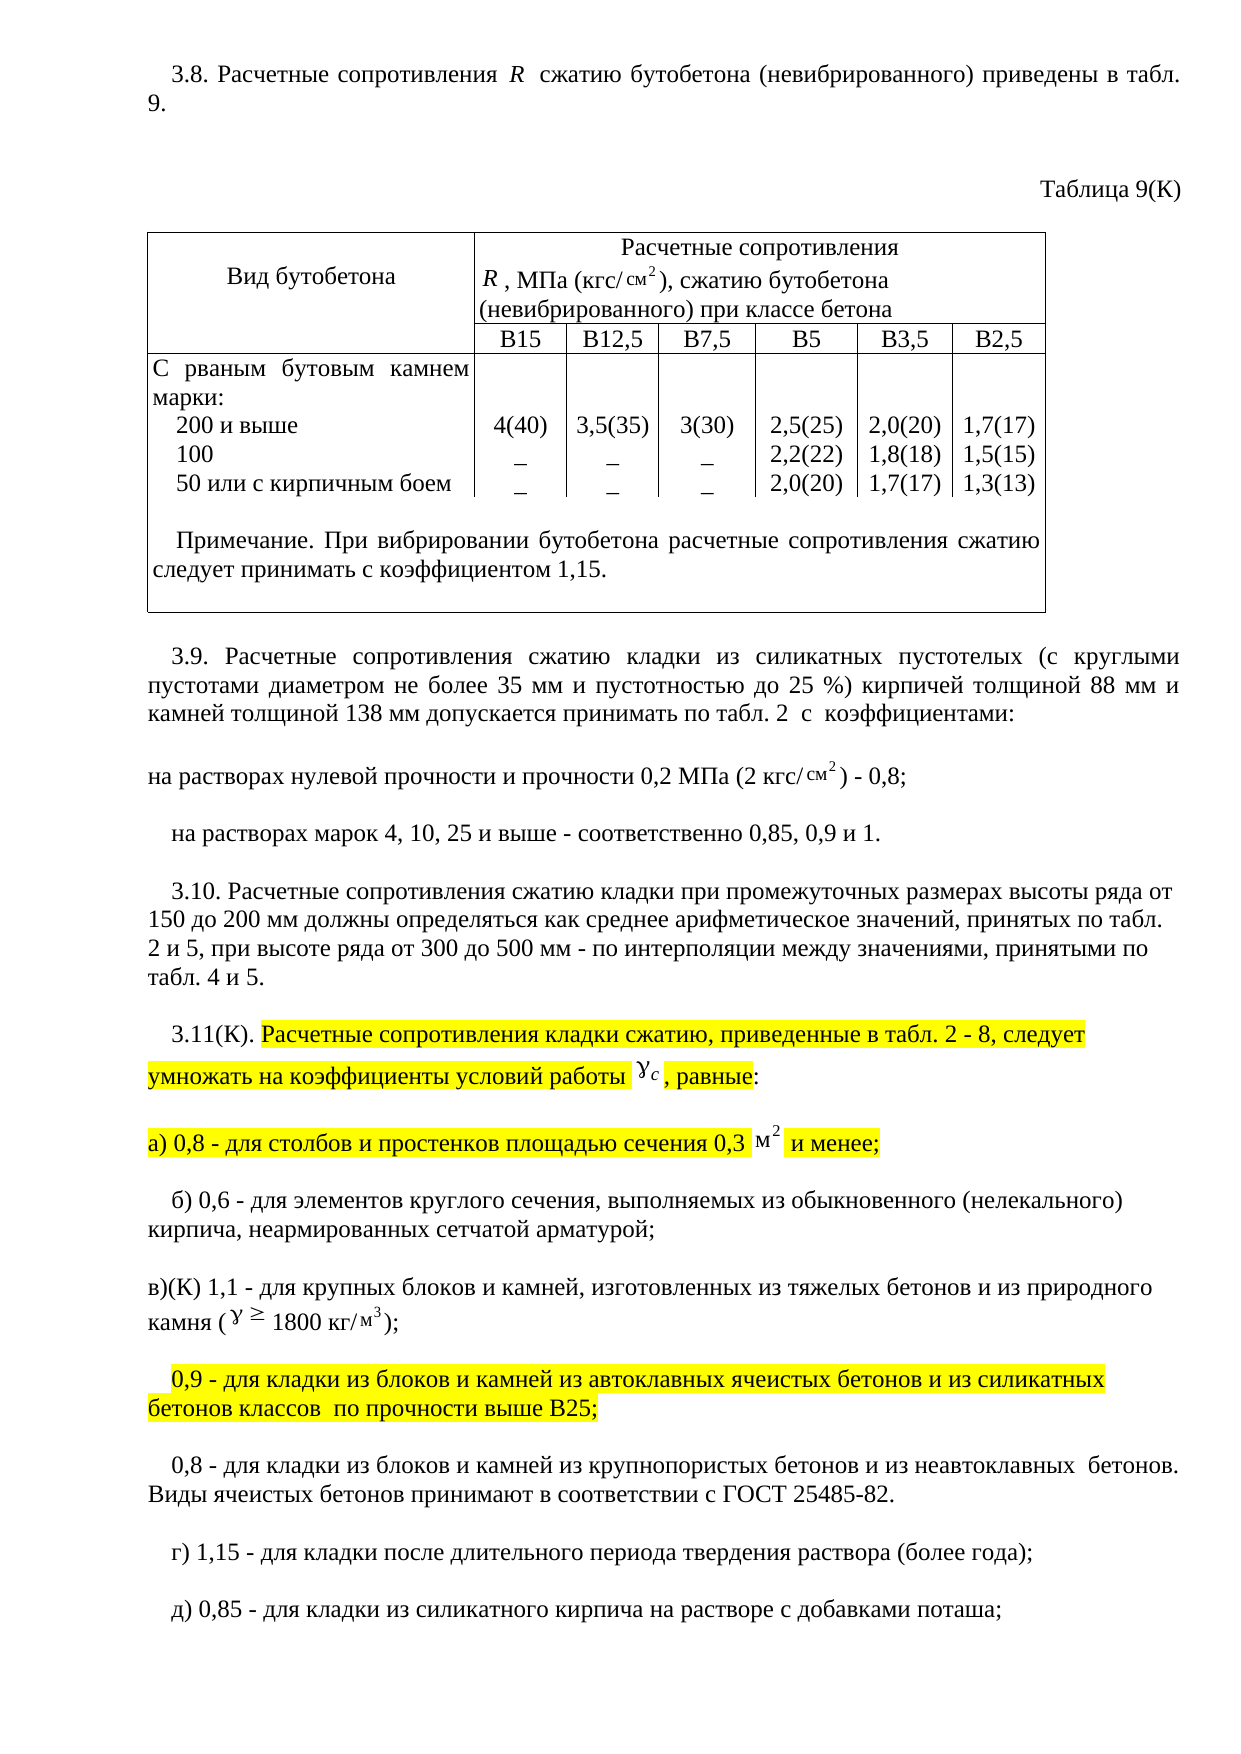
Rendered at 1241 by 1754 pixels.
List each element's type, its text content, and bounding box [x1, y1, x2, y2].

table_cell 3,5(35) [567, 410, 658, 439]
table_cell [567, 354, 658, 410]
text 3.9. Расчетные сопротивления сжатию кладки из силикатных пустотелых (с круглыми пустотами диаметром не более 35 мм и пустотностью до 25 %) кирпичей толщиной 88 мм и камней толщиной 138 мм допускается принимать по табл. 2 c коэффициентами: [148, 641, 1181, 727]
table_cell _ [567, 468, 658, 497]
table_cell [659, 354, 755, 410]
table_cell [475, 354, 566, 410]
table_cell 3(30) [659, 410, 755, 439]
table_cell В12,5 [567, 324, 658, 352]
table_cell _ [659, 468, 755, 497]
text Таблица 9(К) [148, 174, 1181, 203]
table_cell С рваным бутовым камнем марки: [148, 354, 474, 410]
table_cell В7,5 [659, 324, 755, 352]
table_cell 1,8(18) [858, 439, 952, 468]
text на растворах марок 4, 10, 25 и выше - соответственно 0,85, 0,9 и 1. [148, 818, 1181, 847]
table_cell В5 [756, 324, 857, 352]
table_cell 200 и выше [148, 410, 474, 439]
table_cell В2,5 [953, 324, 1045, 352]
text на растворах нулевой прочности и прочности 0,2 МПа (2 кгс/) - 0,8; [148, 756, 1181, 789]
table_cell 2,0(20) [858, 410, 952, 439]
table_cell 1,5(15) [953, 439, 1045, 468]
table_cell 100 [148, 439, 474, 468]
table_cell 2,5(25) [756, 410, 857, 439]
text а) 0,8 - для столбов и простенков площадью сечения 0,3 и менее; [148, 1118, 1181, 1157]
table_cell _ [567, 439, 658, 468]
text 0,9 - для кладки из блоков и камней из автоклавных ячеистых бетонов и из силикатных бетонов классов по прочности выше В25; [148, 1364, 1181, 1422]
table_cell В15 [475, 324, 566, 352]
table_cell 50 или с кирпичным боем [148, 468, 474, 497]
text 3.8. Расчетные сопротивления сжатию бутобетона (невибрированного) приведены в табл. 9. [148, 59, 1181, 117]
text 3.10. Расчетные сопротивления сжатию кладки при промежуточных размерах высоты ряда от 150 до 200 мм должны определяться как среднее арифметическое значений, принятых по табл. 2 и 5, при высоте ряда от 300 до 500 мм - по интерполяции между значениями, принятыми по табл. 4 и 5. [148, 876, 1181, 991]
table_cell _ [475, 439, 566, 468]
table_cell Примечание. При вибрировании бутобетона расчетные сопротивления сжатию следует принимать с коэффициентом 1,15. [148, 497, 1045, 612]
table_cell _ [659, 439, 755, 468]
table_cell _ [475, 468, 566, 497]
table_cell 1,7(17) [953, 410, 1045, 439]
text г) 1,15 - для кладки после длительного периода твердения раствора (более года); [148, 1537, 1181, 1565]
table_cell В3,5 [858, 324, 952, 352]
table_cell [148, 323, 474, 352]
text в)(К) 1,1 - для крупных блоков и камней, изготовленных из тяжелых бетонов и из природного камня ( 1800 кг/); [148, 1272, 1181, 1335]
table_header #G0 Вид бутобетона [148, 233, 474, 323]
table_cell 1,7(17) [858, 468, 952, 497]
text 3.11(К). Расчетные сопротивления кладки сжатию, приведенные в табл. 2 - 8, следует умножать на коэффициенты условий работы , равные: [148, 1019, 1181, 1089]
text б) 0,6 - для элементов круглого сечения, выполняемых из обыкновенного (нелекального) кирпича, неармированных сетчатой арматурой; [148, 1185, 1181, 1243]
table_cell 1,3(13) [953, 468, 1045, 497]
table_cell [953, 354, 1045, 410]
text д) 0,85 - для кладки из силикатного кирпича на растворе с добавками поташа; [148, 1594, 1181, 1623]
table_cell 2,2(22) [756, 439, 857, 468]
table_cell [858, 354, 952, 410]
table_cell [756, 354, 857, 410]
table_cell 2,0(20) [756, 468, 857, 497]
table_cell 4(40) [475, 410, 566, 439]
text 0,8 - для кладки из блоков и камней из крупнопористых бетонов и из неавтоклавных бетонов. Виды ячеистых бетонов принимают в соответствии с ГОСТ 25485-82. [148, 1450, 1181, 1508]
table_header Расчетные сопротивления , МПа (кгс/), сжатию бутобетона (невибрированного) при классе бетона [475, 233, 1045, 323]
